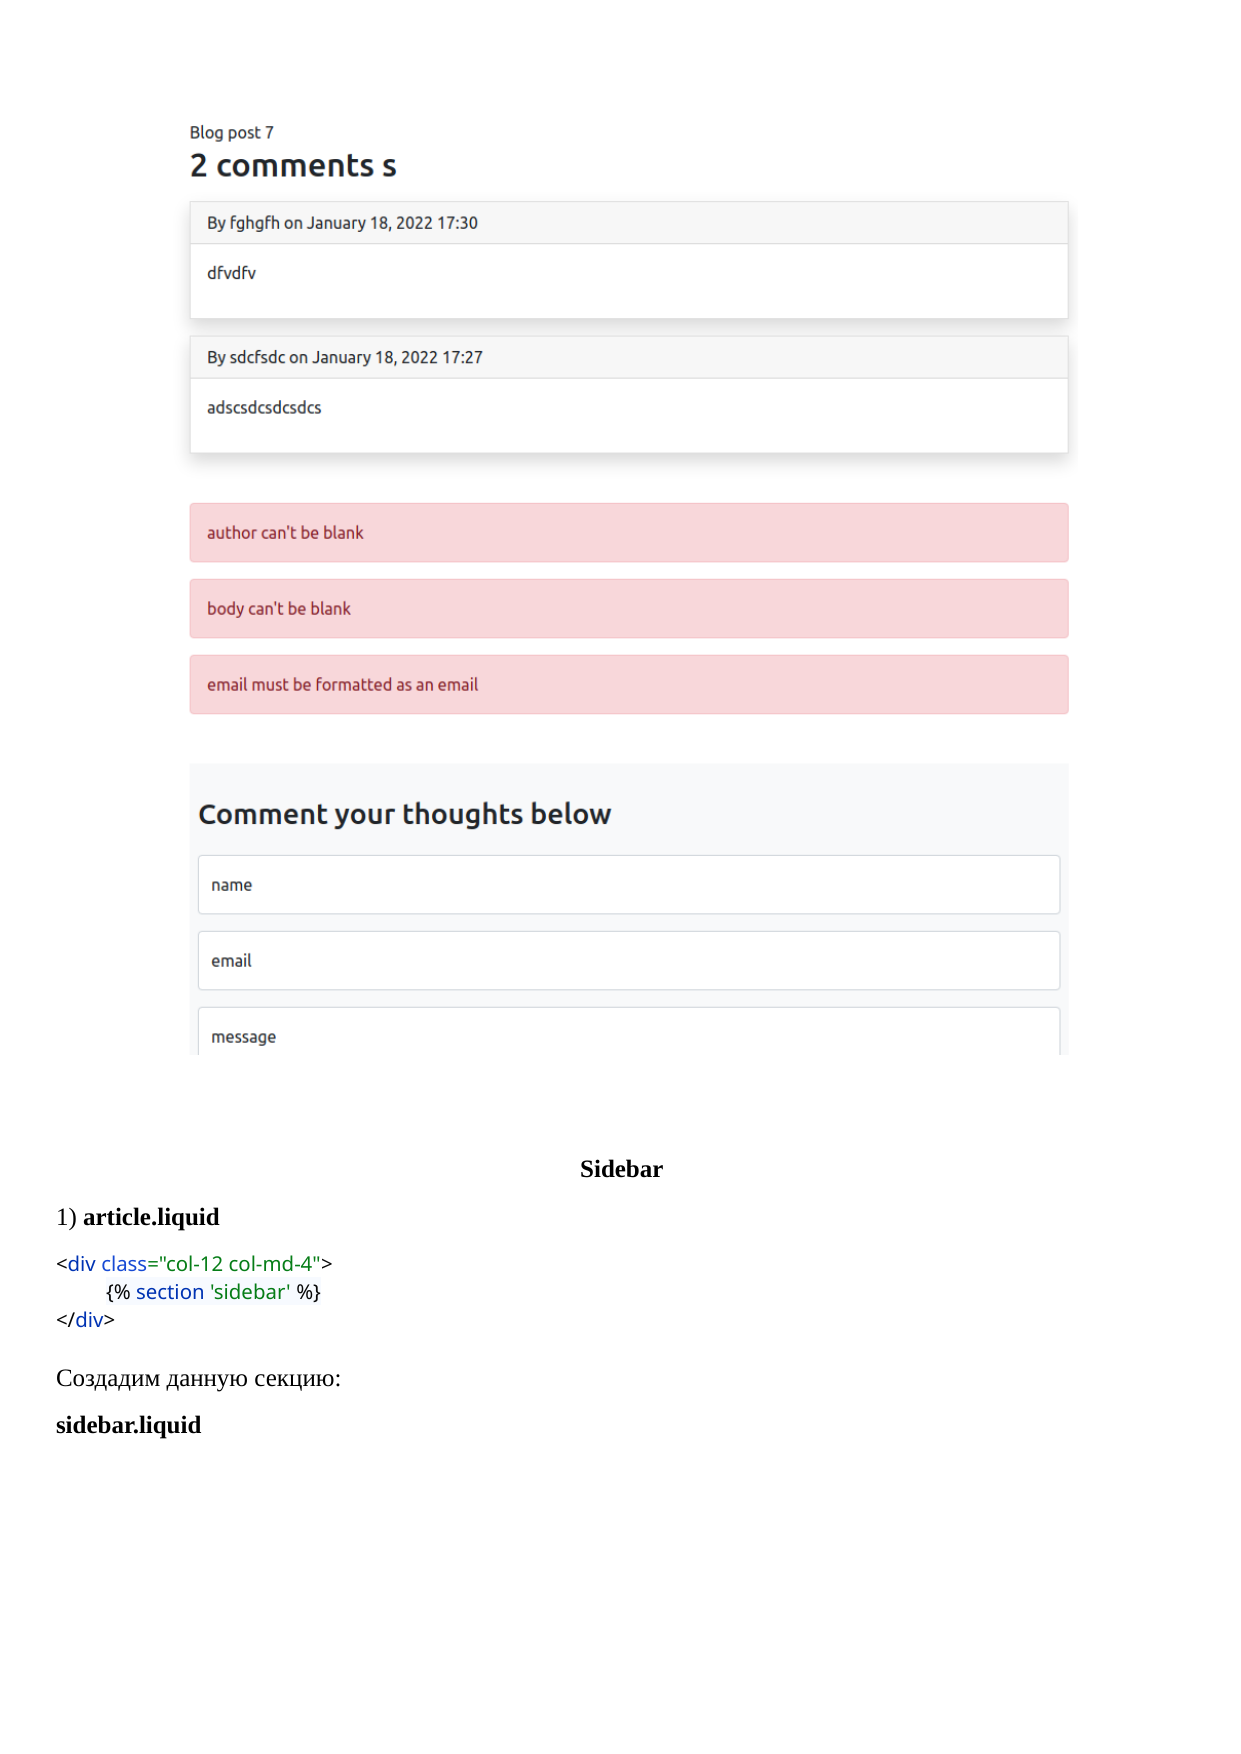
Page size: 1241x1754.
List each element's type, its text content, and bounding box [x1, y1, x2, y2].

text {% section 'sidebar' %} [56, 1277, 1187, 1305]
text Sidebar [56, 1154, 1187, 1183]
picture [165, 118, 1079, 1055]
text 1) article.liquid [56, 1202, 1187, 1231]
text <div class="col-12 col-md-4"> [56, 1249, 1187, 1277]
text Создадим данную секцию: [56, 1363, 1187, 1391]
text </div> [56, 1305, 1187, 1333]
text sidebar.liquid [56, 1410, 1187, 1439]
